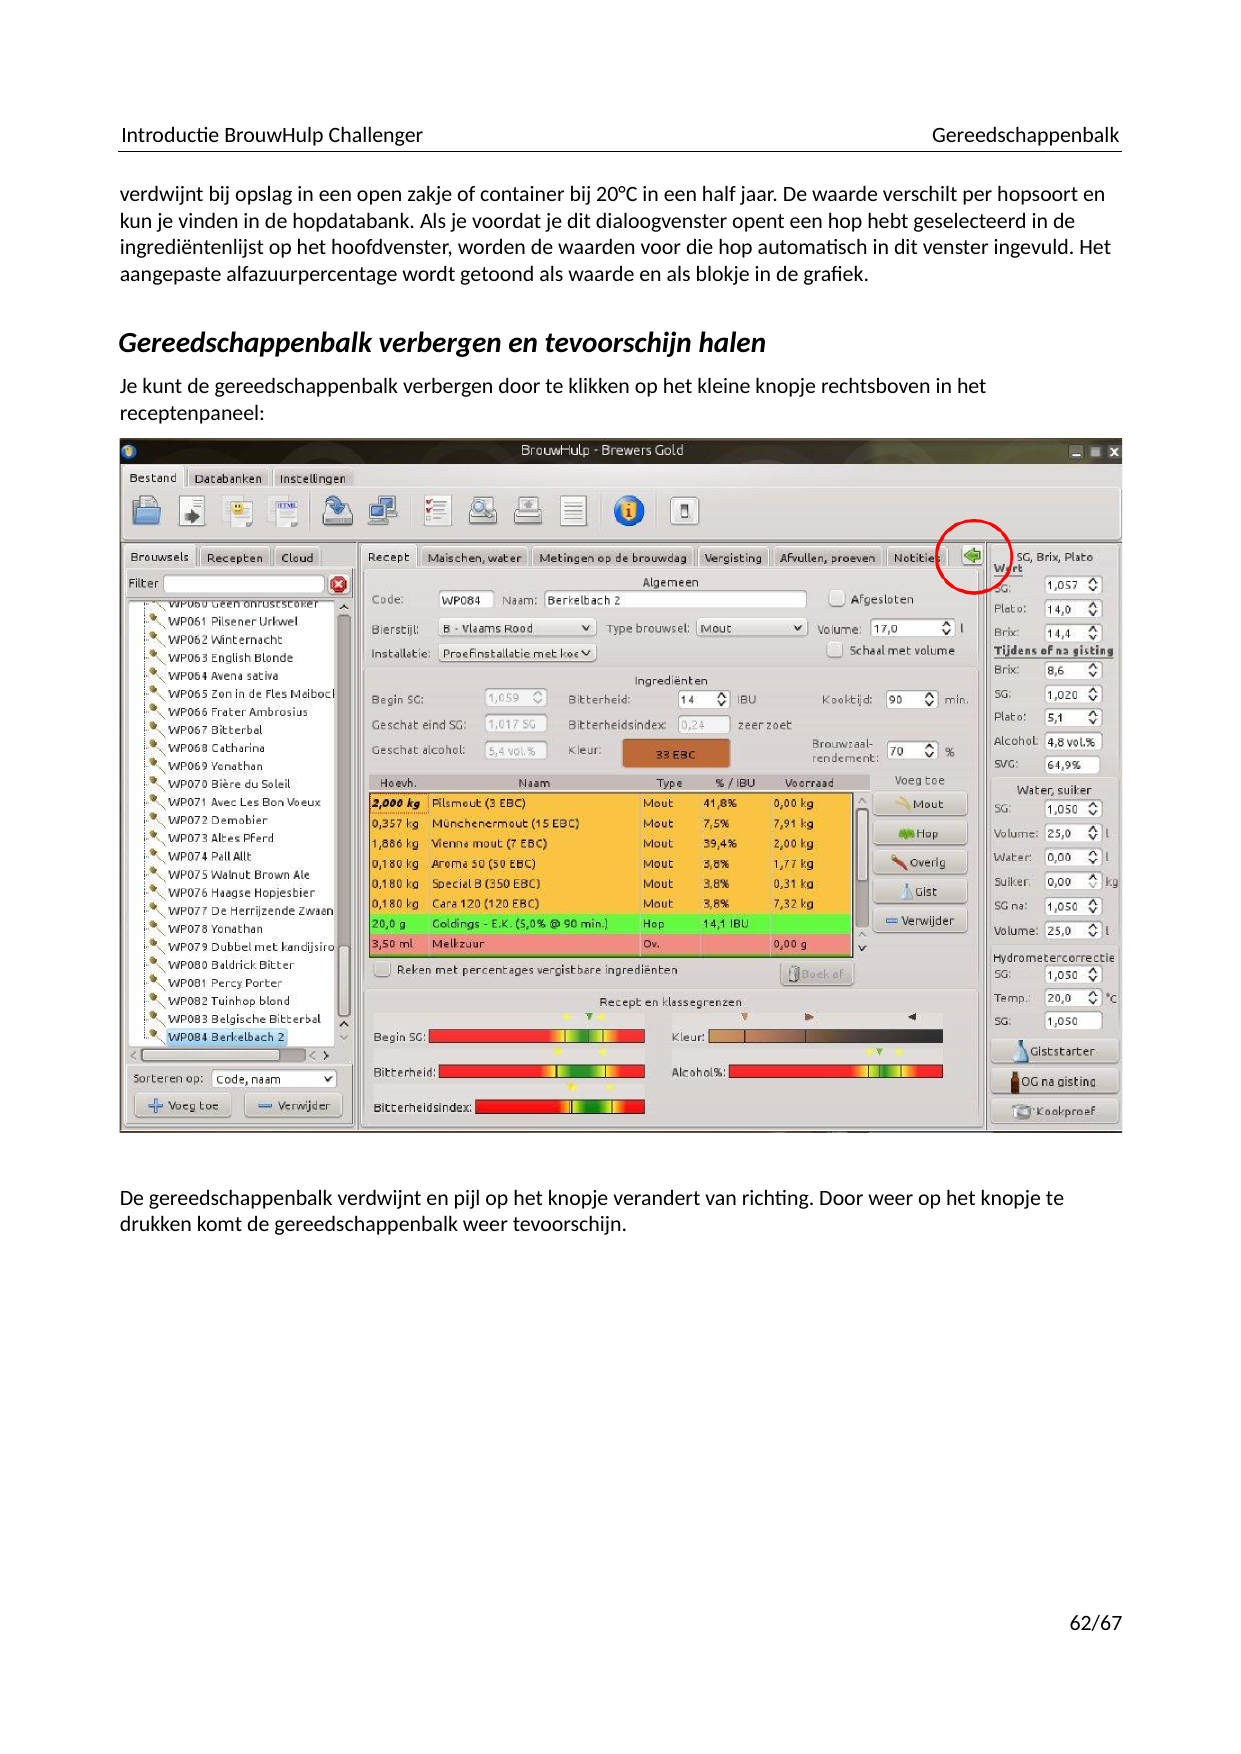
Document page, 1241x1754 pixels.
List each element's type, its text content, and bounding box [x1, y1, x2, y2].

text Je kunt de gereedschappenbalk verbergen door te klikken op het kleine knopje rechtsboven in het receptenpaneel: [119, 372, 1122, 426]
subtitle Gereedschappenbalk verbergen en tevoorschijn halen [118, 324, 1122, 360]
text De gereedschappenbalk verdwijnt en pijl op het knopje verandert van richting. Door weer op het knopje te drukken komt de gereedschappenbalk weer tevoorschijn. [119, 1184, 1122, 1237]
picture [119, 438, 1123, 1133]
text verdwijnt bij opslag in een open zakje of container bij 20°C in een half jaar. De waarde verschilt per hopsoort en kun je vinden in de hopdatabank. Als je voordat je dit dialoogvenster opent een hop hebt geselecteerd in de ingrediëntenlijst op het hoofdvenster, worden de waarden voor die hop automatisch in dit venster ingevuld. Het aangepaste alfazuurpercentage wordt getoond als waarde en als blokje in de grafiek. [119, 180, 1122, 287]
